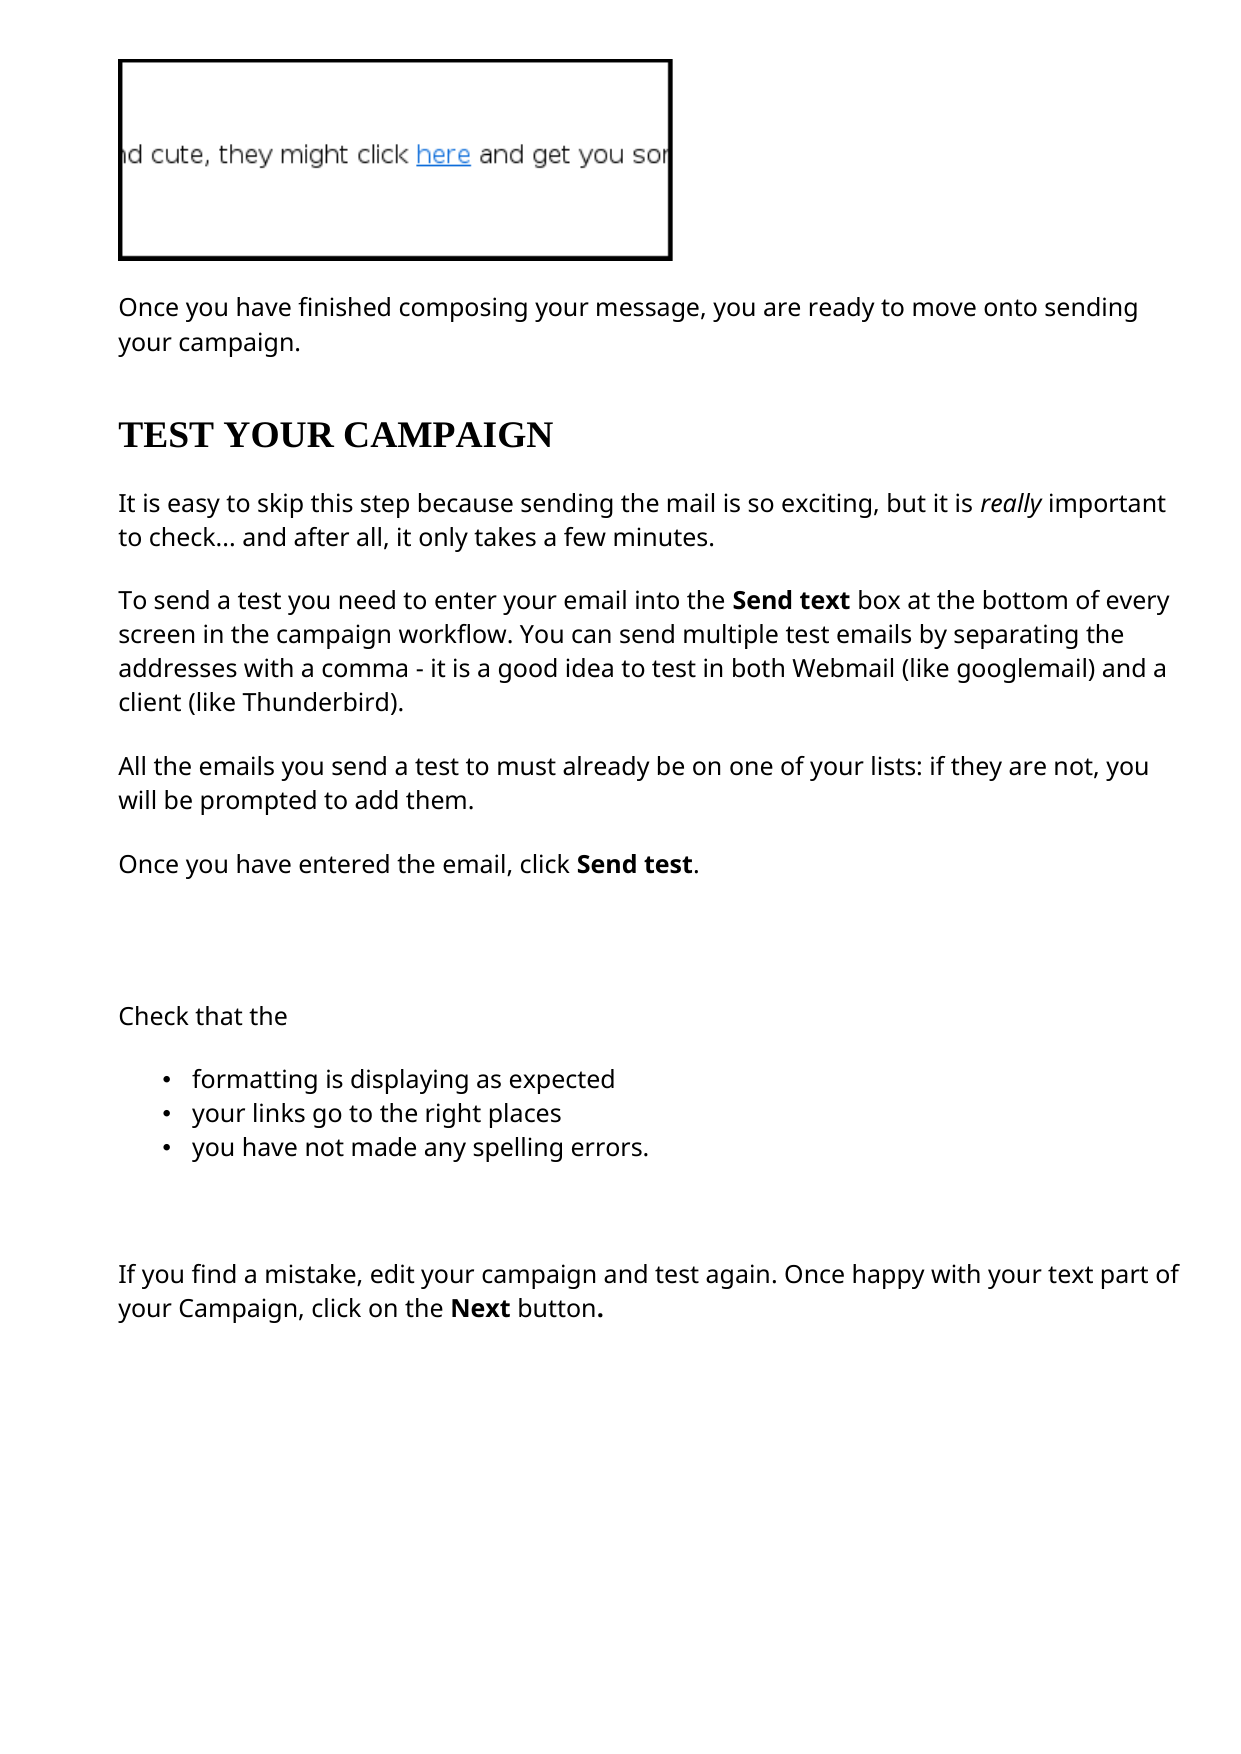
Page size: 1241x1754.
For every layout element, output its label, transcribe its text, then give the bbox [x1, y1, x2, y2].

list your links go to the right places [162, 1096, 1181, 1130]
text All the emails you send a test to must already be on one of your lists: if they are not, you will be prompted to add them. [118, 749, 1181, 817]
text Once you have finished composing your message, you are ready to move onto sending your campaign. [118, 290, 1181, 358]
list formatting is displaying as expected [162, 1062, 1181, 1096]
text It is easy to skip this step because sending the mail is so exciting, but it is really important to check... and after all, it only takes a few minutes. [118, 485, 1181, 553]
text Once you have entered the email, click Send test. [118, 846, 1181, 880]
subtitle Test your campaign [118, 413, 1181, 456]
text Check that the [118, 998, 1181, 1032]
list you have not made any spelling errors. [162, 1130, 1181, 1164]
text To send a test you need to enter your email into the Send text box at the bottom of every screen in the campaign workflow. You can send multiple test emails by separating the addresses with a comma - it is a good idea to test in both Webmail (like googlemail) and a client (like Thunderbird). [118, 583, 1181, 719]
text If you find a mistake, edit your campaign and test again. Once happy with your text part of your Campaign, click on the Next button. [118, 1257, 1181, 1325]
picture [118, 59, 673, 261]
